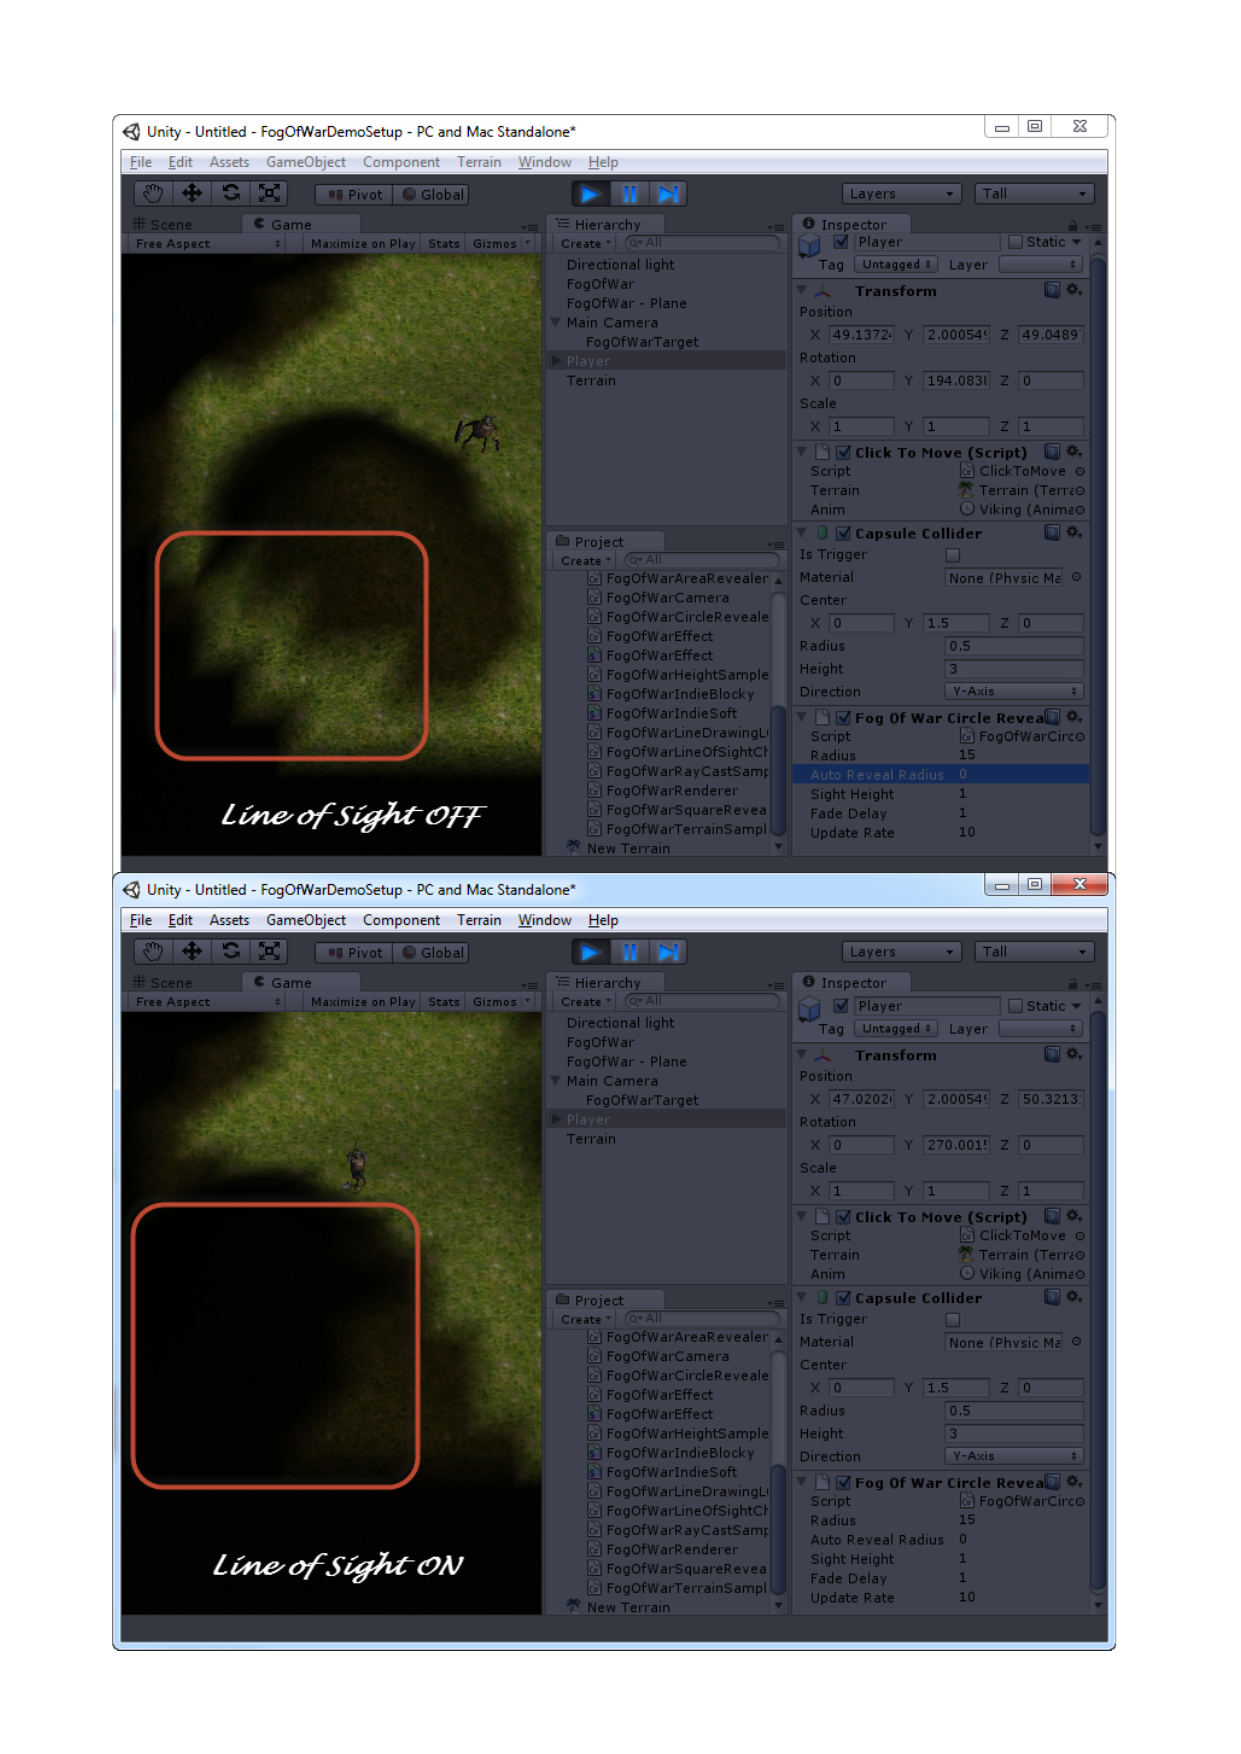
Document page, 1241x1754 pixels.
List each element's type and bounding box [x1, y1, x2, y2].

picture [112, 114, 1117, 1651]
